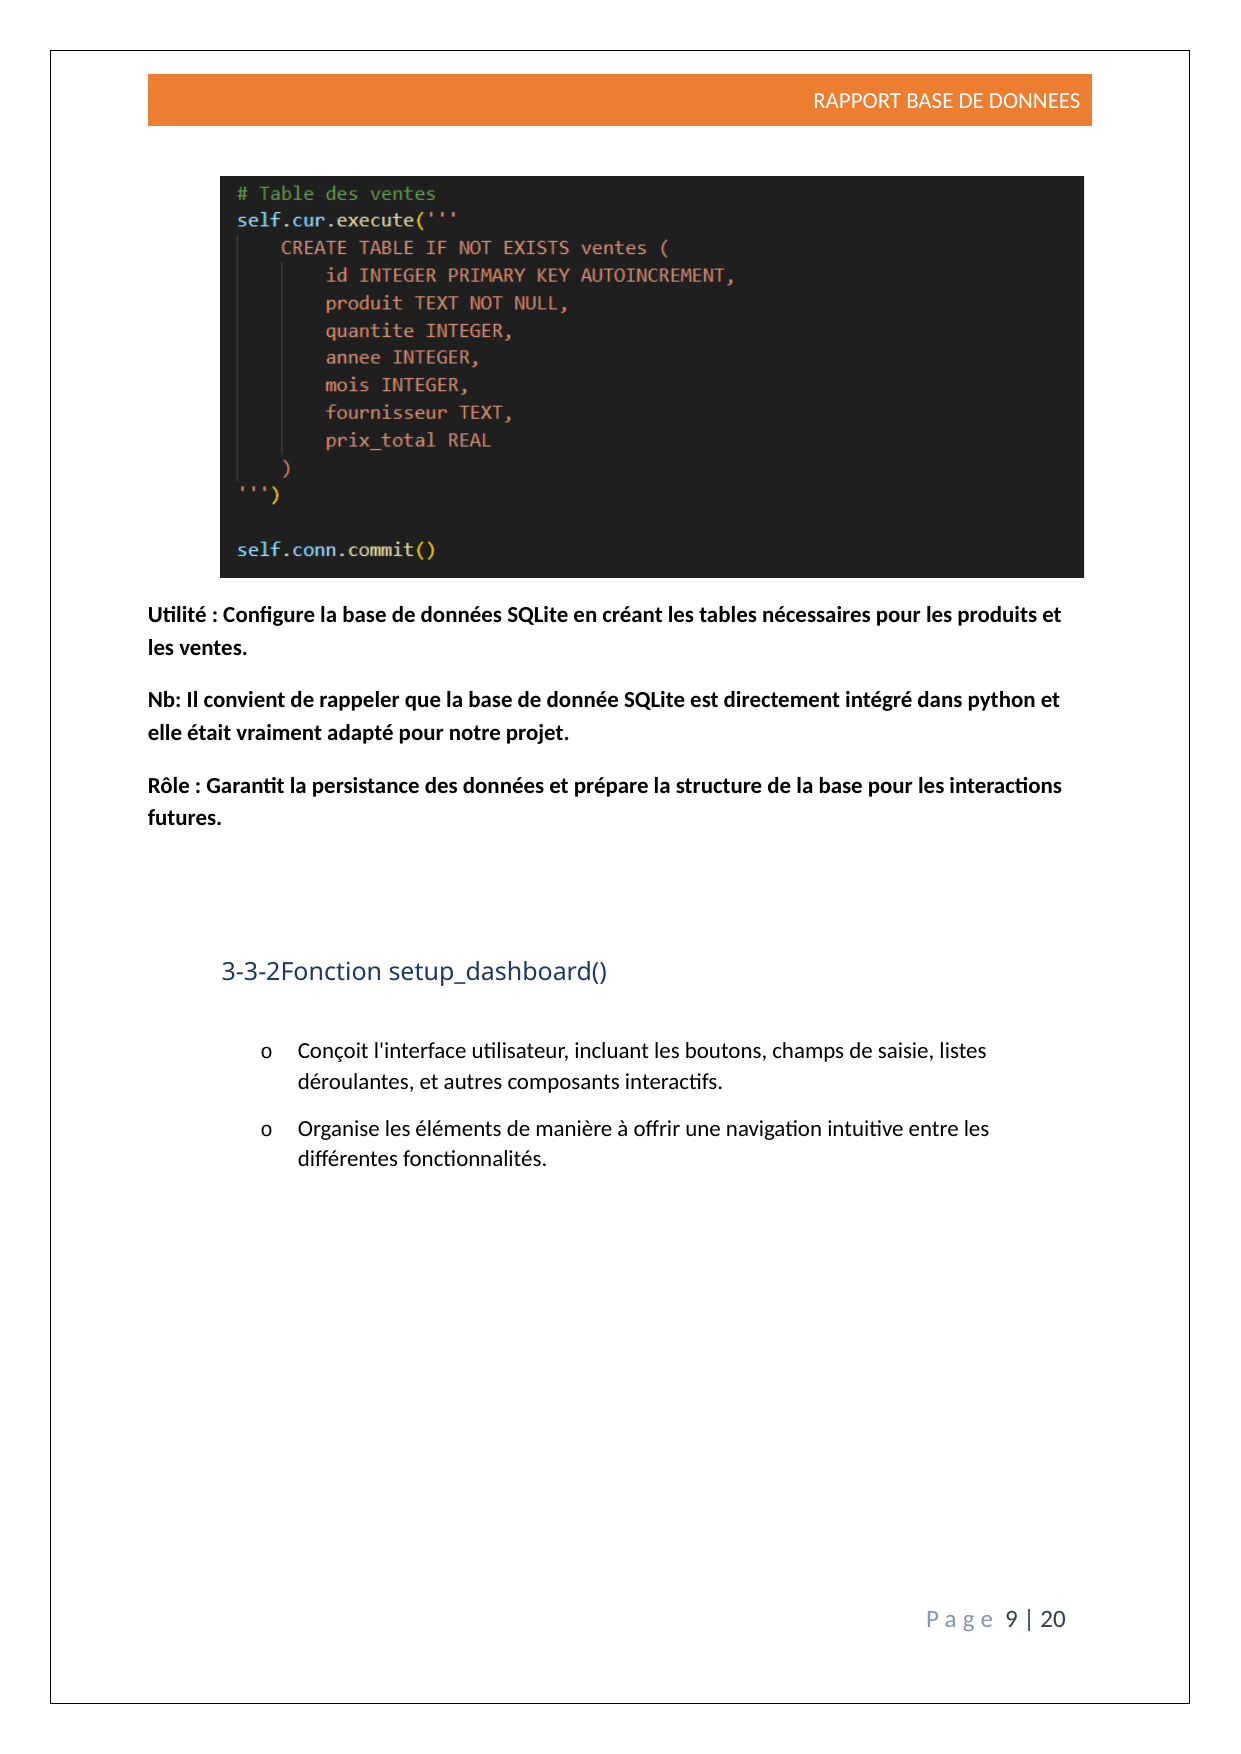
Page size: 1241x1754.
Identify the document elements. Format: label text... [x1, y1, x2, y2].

text Rôle : Garantit la persistance des données et prépare la structure de la base pour les interactions futures. [148, 771, 1092, 831]
text Utilité : Configure la base de données SQLite en créant les tables nécessaires pour les produits et les ventes. [148, 600, 1092, 661]
text Nb: Il convient de rappeler que la base de donnée SQLite est directement intégré dans python et elle était vraiment adapté pour notre projet. [148, 686, 1092, 746]
subtitle 3-3-2Fonction setup_dashboard() [148, 954, 1092, 988]
list Organise les éléments de manière à offrir une navigation intuitive entre les différentes fonctionnalités. [260, 1114, 1092, 1172]
list Conçoit l'interface utilisateur, incluant les boutons, champs de saisie, listes déroulantes, et autres composants interactifs. [260, 1037, 1092, 1095]
